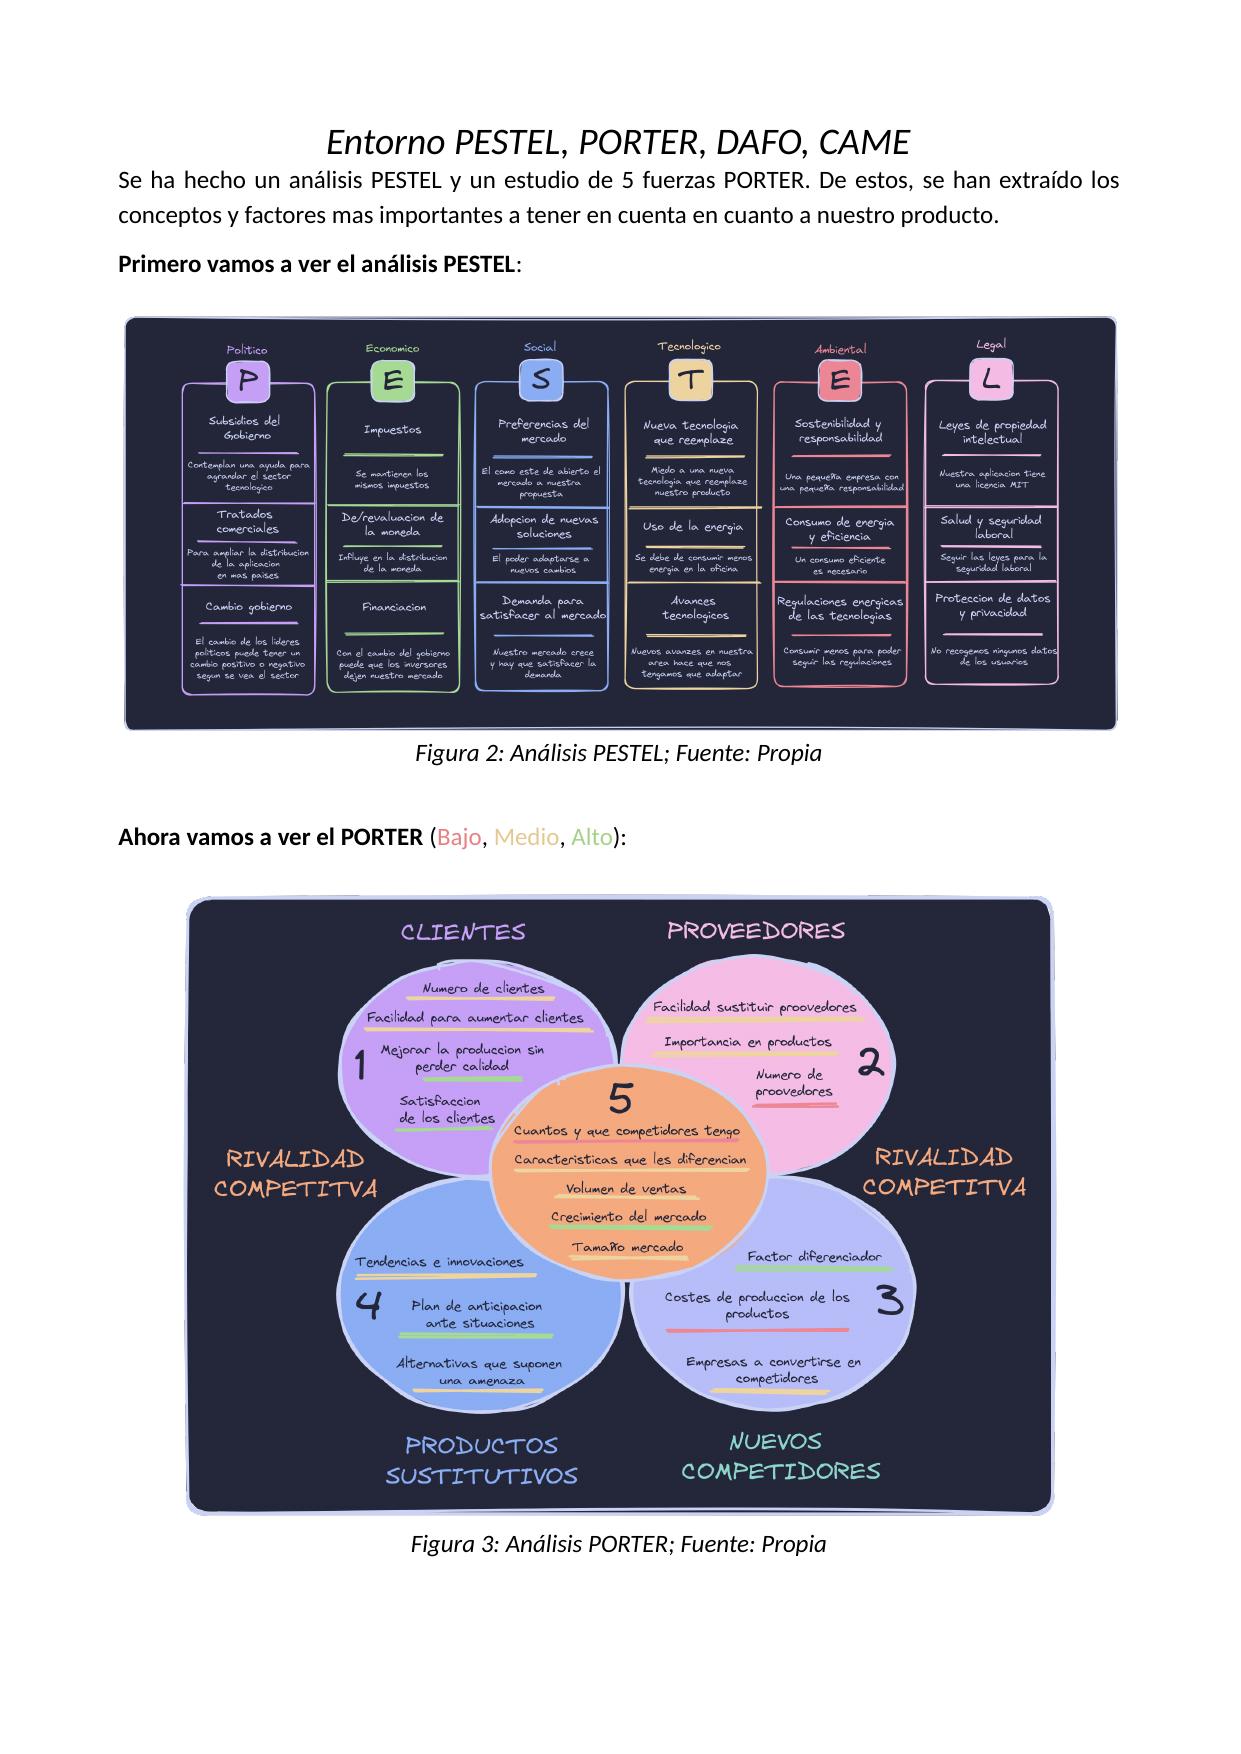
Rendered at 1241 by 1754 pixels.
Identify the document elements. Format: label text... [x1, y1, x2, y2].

text Entorno PESTEL, PORTER, DAFO, CAME [118, 118, 1122, 164]
text Figura 3: Análisis PORTER; Fuente: Propia [173, 1528, 1067, 1558]
text Figura 2: Análisis PESTEL; Fuente: Propia [28, 311, 1212, 767]
text Ahora vamos a ver el PORTER (Bajo, Medio, Alto): [118, 821, 1122, 852]
picture [173, 883, 1067, 1528]
picture [118, 310, 1123, 737]
text Primero vamos a ver el análisis PESTEL: [118, 248, 1122, 279]
text Se ha hecho un análisis PESTEL y un estudio de 5 fuerzas PORTER. De estos, se han extraído los conceptos y factores mas importantes a tener en cuenta en cuanto a nuestro producto. [118, 164, 1122, 229]
